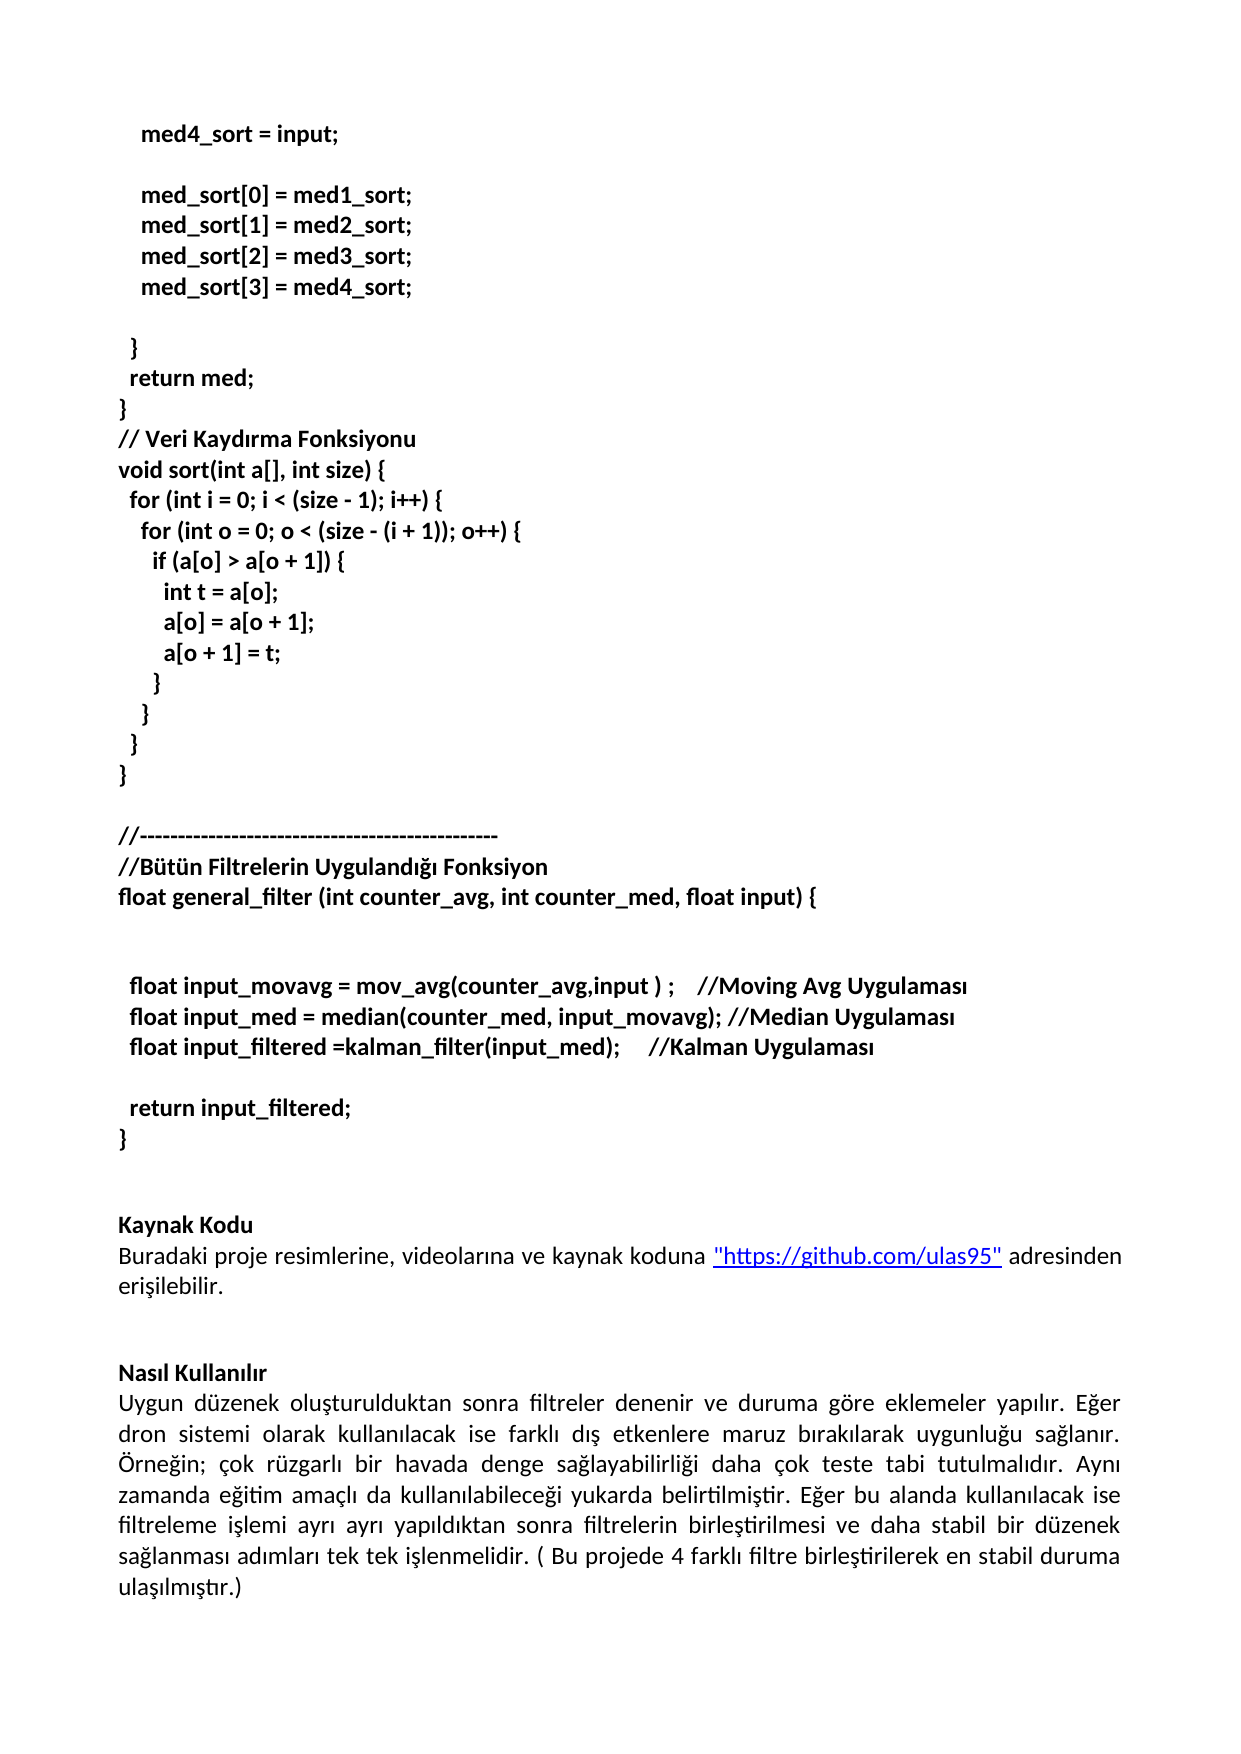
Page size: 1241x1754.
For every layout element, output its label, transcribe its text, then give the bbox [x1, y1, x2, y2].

text med_sort[1] = med2_sort; [118, 210, 1122, 240]
text return input_filtered; [118, 1092, 1122, 1123]
text } [118, 332, 1122, 362]
text a[o] = a[o + 1]; [118, 606, 1122, 637]
text for (int o = 0; o < (size - (i + 1)); o++) { [118, 515, 1122, 545]
text Nasıl Kullanılır [118, 1357, 1122, 1387]
text Buradaki proje resimlerine, videolarına ve kaynak koduna "https://github.com/ulas95" adresinden erişilebilir. [118, 1240, 1122, 1301]
text } [118, 667, 1122, 698]
text float general_filter (int counter_avg, int counter_med, float input) { [118, 881, 1122, 912]
text med_sort[2] = med3_sort; [118, 240, 1122, 271]
text med4_sort = input; [118, 118, 1122, 149]
text void sort(int a[], int size) { [118, 454, 1122, 484]
text a[o + 1] = t; [118, 637, 1122, 667]
text // Veri Kaydırma Fonksiyonu [118, 423, 1122, 454]
text Uygun düzenek oluşturulduktan sonra filtreler denenir ve duruma göre eklemeler yapılır. Eğer dron sistemi olarak kullanılacak ise farklı dış etkenlere maruz bırakılarak uygunluğu sağlanır. Örneğin; çok rüzgarlı bir havada denge sağlayabilirliği daha çok teste tabi tutulmalıdır. Aynı zamanda eğitim amaçlı da kullanılabileceği yukarda belirtilmiştir. Eğer bu alanda kullanılacak ise filtreleme işlemi ayrı ayrı yapıldıktan sonra filtrelerin birleştirilmesi ve daha stabil bir düzenek sağlanması adımları tek tek işlenmelidir. ( Bu projede 4 farklı filtre birleştirilerek en stabil duruma ulaşılmıştır.) [118, 1387, 1122, 1601]
text } [118, 393, 1122, 423]
text //----------------------------------------------- [118, 820, 1122, 851]
text } [118, 1123, 1122, 1153]
text float input_filtered =kalman_filter(input_med); //Kalman Uygulaması [118, 1031, 1122, 1062]
text int t = a[o]; [118, 576, 1122, 606]
text } [118, 759, 1122, 789]
text med_sort[3] = med4_sort; [118, 271, 1122, 301]
text float input_movavg = mov_avg(counter_avg,input ) ; //Moving Avg Uygulaması [118, 970, 1122, 1001]
text return med; [118, 362, 1122, 393]
text } [118, 728, 1122, 759]
text med_sort[0] = med1_sort; [118, 179, 1122, 210]
text } [118, 698, 1122, 728]
text float input_med = median(counter_med, input_movavg); //Median Uygulaması [118, 1001, 1122, 1031]
text for (int i = 0; i < (size - 1); i++) { [118, 484, 1122, 515]
text //Bütün Filtrelerin Uygulandığı Fonksiyon [118, 851, 1122, 881]
text Kaynak Kodu [118, 1209, 1122, 1240]
text if (a[o] > a[o + 1]) { [118, 545, 1122, 576]
